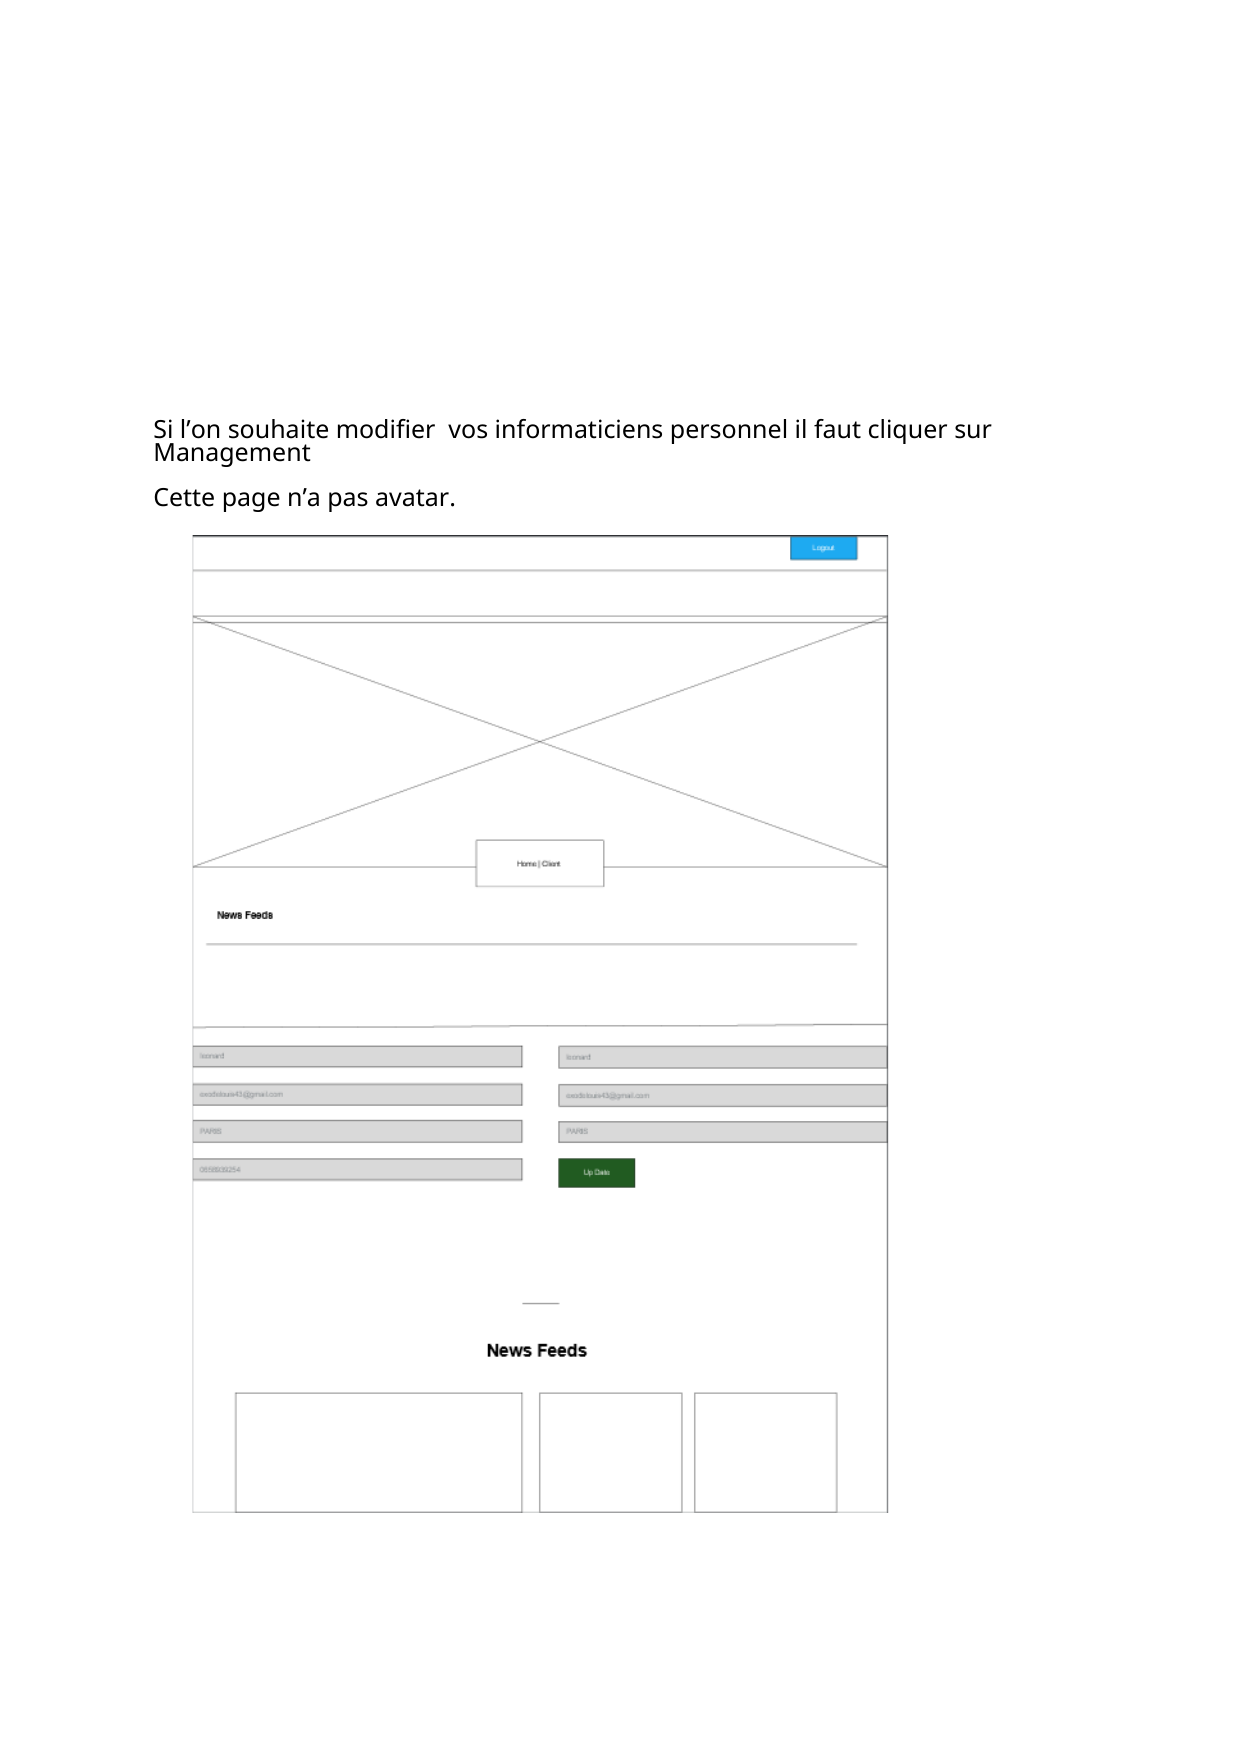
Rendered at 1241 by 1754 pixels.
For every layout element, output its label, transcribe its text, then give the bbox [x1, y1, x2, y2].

text Si l’on souhaite modifier vos informaticiens personnel il faut cliquer sur Management [153, 418, 1093, 469]
text Cette page n’a pas avatar. [153, 486, 1093, 511]
